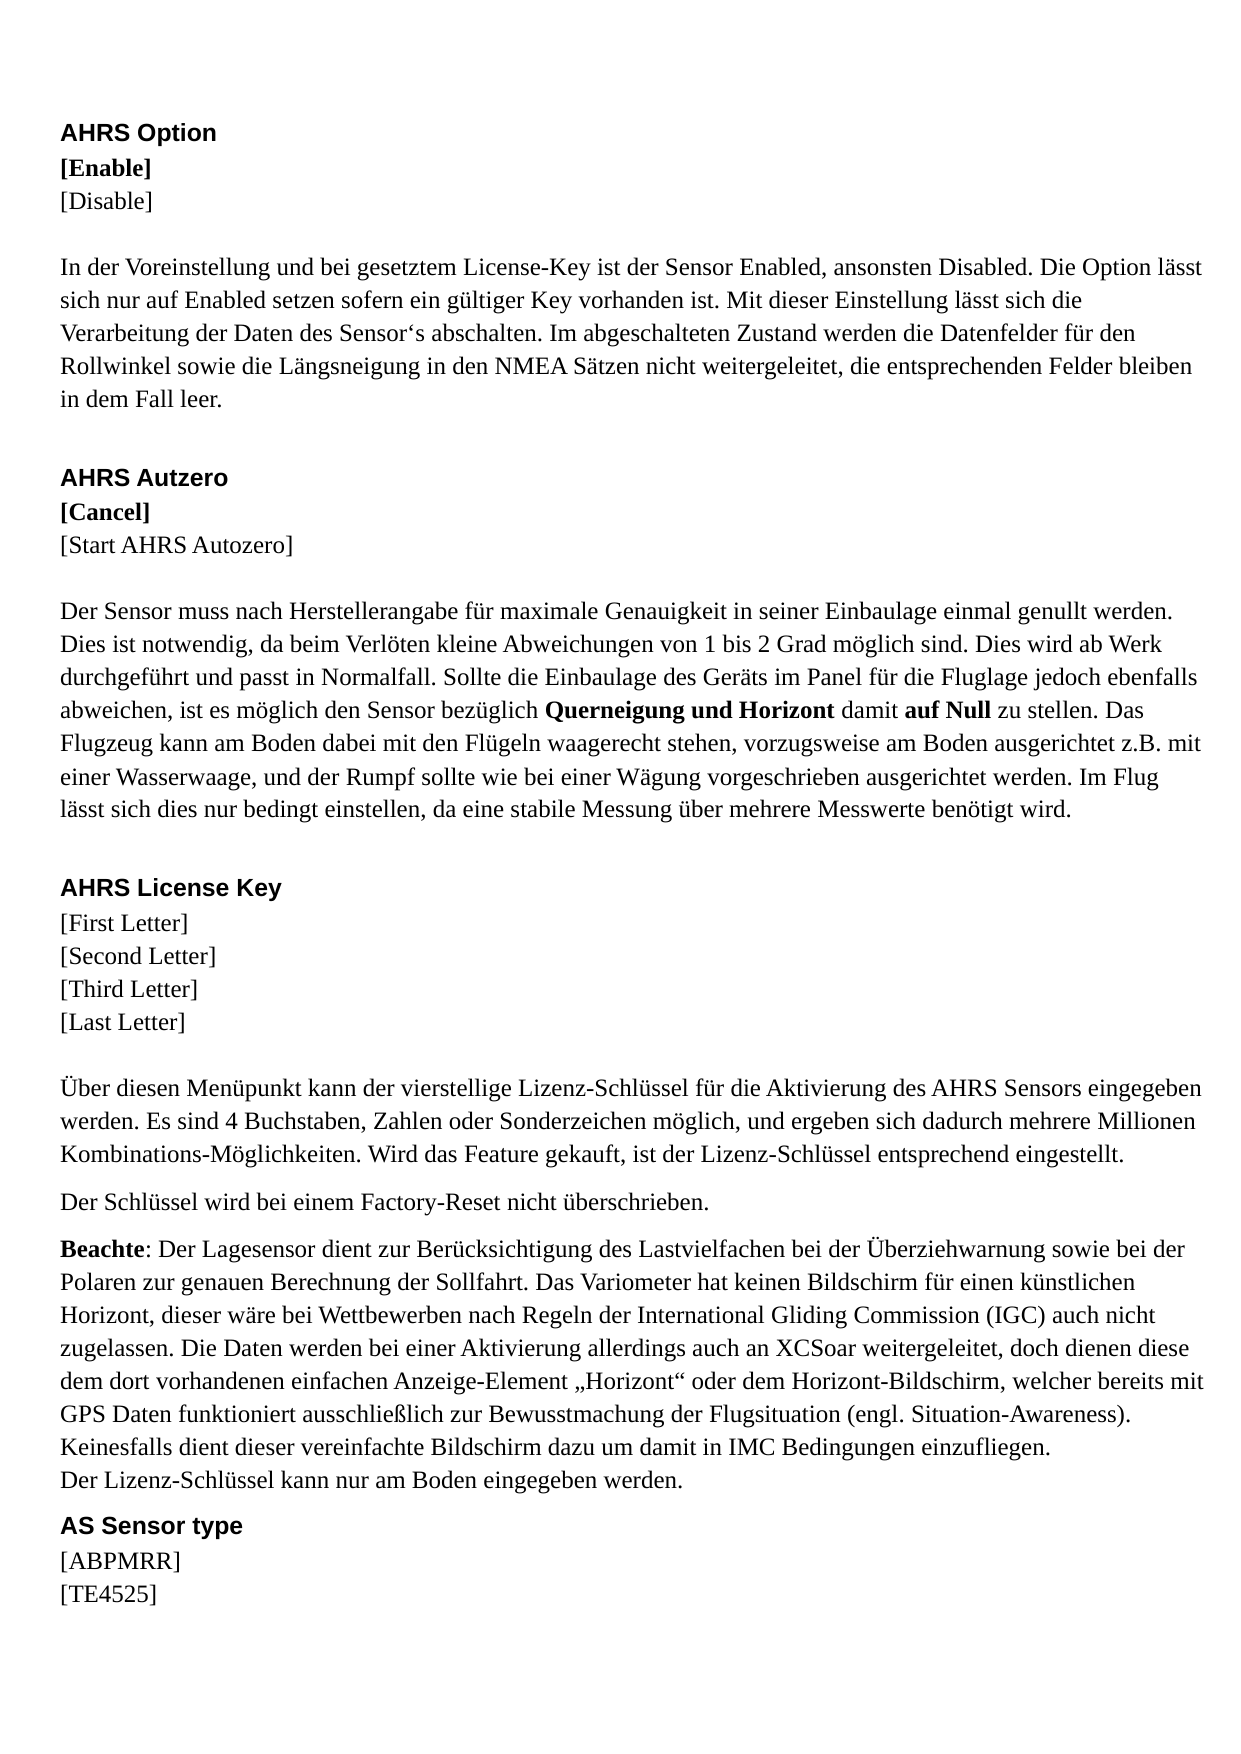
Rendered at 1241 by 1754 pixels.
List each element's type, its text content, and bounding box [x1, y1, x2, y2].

text [TE4525] [60, 1579, 1207, 1607]
text [Second Letter] [60, 941, 1207, 970]
text [Start AHRS Autozero] [60, 530, 1207, 559]
text [ABPMRR] [60, 1546, 1207, 1574]
text [Enable] [60, 153, 1207, 182]
text In der Voreinstellung und bei gesetztem License-Key ist der Sensor Enabled, ansonsten Disabled. Die Option lässt sich nur auf Enabled setzen sofern ein gültiger Key vorhanden ist. Mit dieser Einstellung lässt sich die Verarbeitung der Daten des Sensor‘s abschalten. Im abgeschalteten Zustand werden die Datenfelder für den Rollwinkel sowie die Längsneigung in den NMEA Sätzen nicht weitergeleitet, die entsprechenden Felder bleiben in dem Fall leer. [60, 252, 1207, 413]
subtitle AHRS License Key [60, 873, 1207, 902]
subtitle AHRS Autzero [60, 463, 1207, 491]
text [First Letter] [60, 908, 1207, 937]
text [Cancel] [60, 497, 1207, 526]
text Beachte: Der Lagesensor dient zur Berücksichtigung des Lastvielfachen bei der Überziehwarnung sowie bei der Polaren zur genauen Berechnung der Sollfahrt. Das Variometer hat keinen Bildschirm für einen künstlichen Horizont, dieser wäre bei Wettbewerben nach Regeln der International Gliding Commission (IGC) auch nicht zugelassen. Die Daten werden bei einer Aktivierung allerdings auch an XCSoar weitergeleitet, doch dienen diese dem dort vorhandenen einfachen Anzeige-Element „Horizont“ oder dem Horizont-Bildschirm, welcher bereits mit GPS Daten funktioniert ausschließlich zur Bewusstmachung der Flugsituation (engl. Situation-Awareness). Keinesfalls dient dieser vereinfachte Bildschirm dazu um damit in IMC Bedingungen einzufliegen. [60, 1234, 1207, 1461]
text Der Sensor muss nach Herstellerangabe für maximale Genauigkeit in seiner Einbaulage einmal genullt werden. Dies ist notwendig, da beim Verlöten kleine Abweichungen von 1 bis 2 Grad möglich sind. Dies wird ab Werk durchgeführt und passt in Normalfall. Sollte die Einbaulage des Geräts im Panel für die Fluglage jedoch ebenfalls abweichen, ist es möglich den Sensor bezüglich Querneigung und Horizont damit auf Null zu stellen. Das Flugzeug kann am Boden dabei mit den Flügeln waagerecht stehen, vorzugsweise am Boden ausgerichtet z.B. mit einer Wasserwaage, und der Rumpf sollte wie bei einer Wägung vorgeschrieben ausgerichtet werden. Im Flug lässt sich dies nur bedingt einstellen, da eine stabile Messung über mehrere Messwerte benötigt wird. [60, 596, 1207, 823]
text [Last Letter] [60, 1007, 1207, 1036]
text [Third Letter] [60, 974, 1207, 1003]
text Der Schlüssel wird bei einem Factory-Reset nicht überschrieben. [60, 1187, 1207, 1215]
text [Disable] [60, 186, 1207, 215]
subtitle AS Sensor type [60, 1511, 1207, 1539]
subtitle AHRS Option [60, 118, 1207, 147]
text Über diesen Menüpunkt kann der vierstellige Lizenz-Schlüssel für die Aktivierung des AHRS Sensors eingegeben werden. Es sind 4 Buchstaben, Zahlen oder Sonderzeichen möglich, und ergeben sich dadurch mehrere Millionen Kombinations-Möglichkeiten. Wird das Feature gekauft, ist der Lizenz-Schlüssel entsprechend eingestellt. [60, 1073, 1207, 1168]
text Der Lizenz-Schlüssel kann nur am Boden eingegeben werden. [60, 1465, 1207, 1494]
